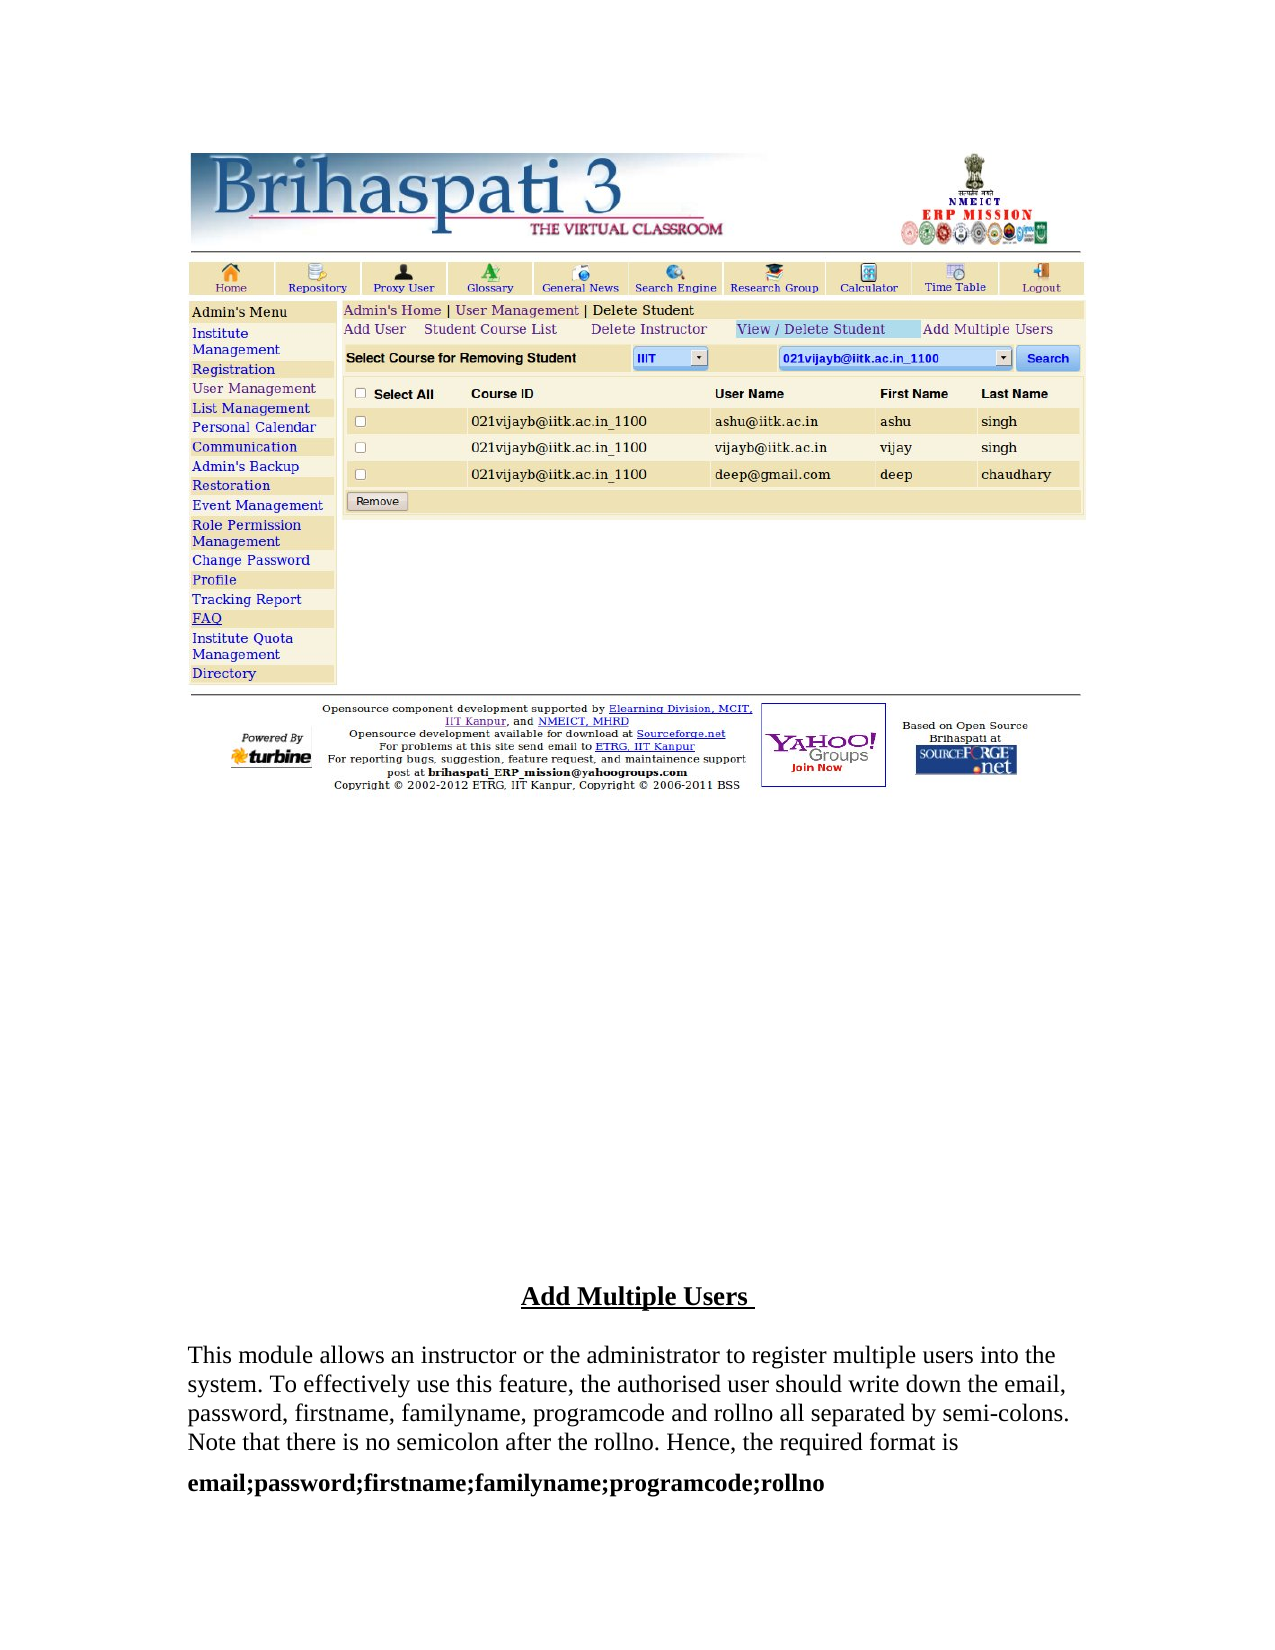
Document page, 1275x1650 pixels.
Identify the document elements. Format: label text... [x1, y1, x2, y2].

picture [187, 150, 1088, 798]
text email;password;firstname;familyname;programcode;rollno [187, 1468, 1087, 1497]
text Add Multiple Users [187, 1280, 1087, 1311]
text This module allows an instructor or the administrator to register multiple users into the system. To effectively use this feature, the authorised user should write down the email, password, firstname, familyname, programcode and rollno all separated by semi-colons. Note that there is no semicolon after the rollno. Hence, the required format is [187, 1341, 1087, 1456]
